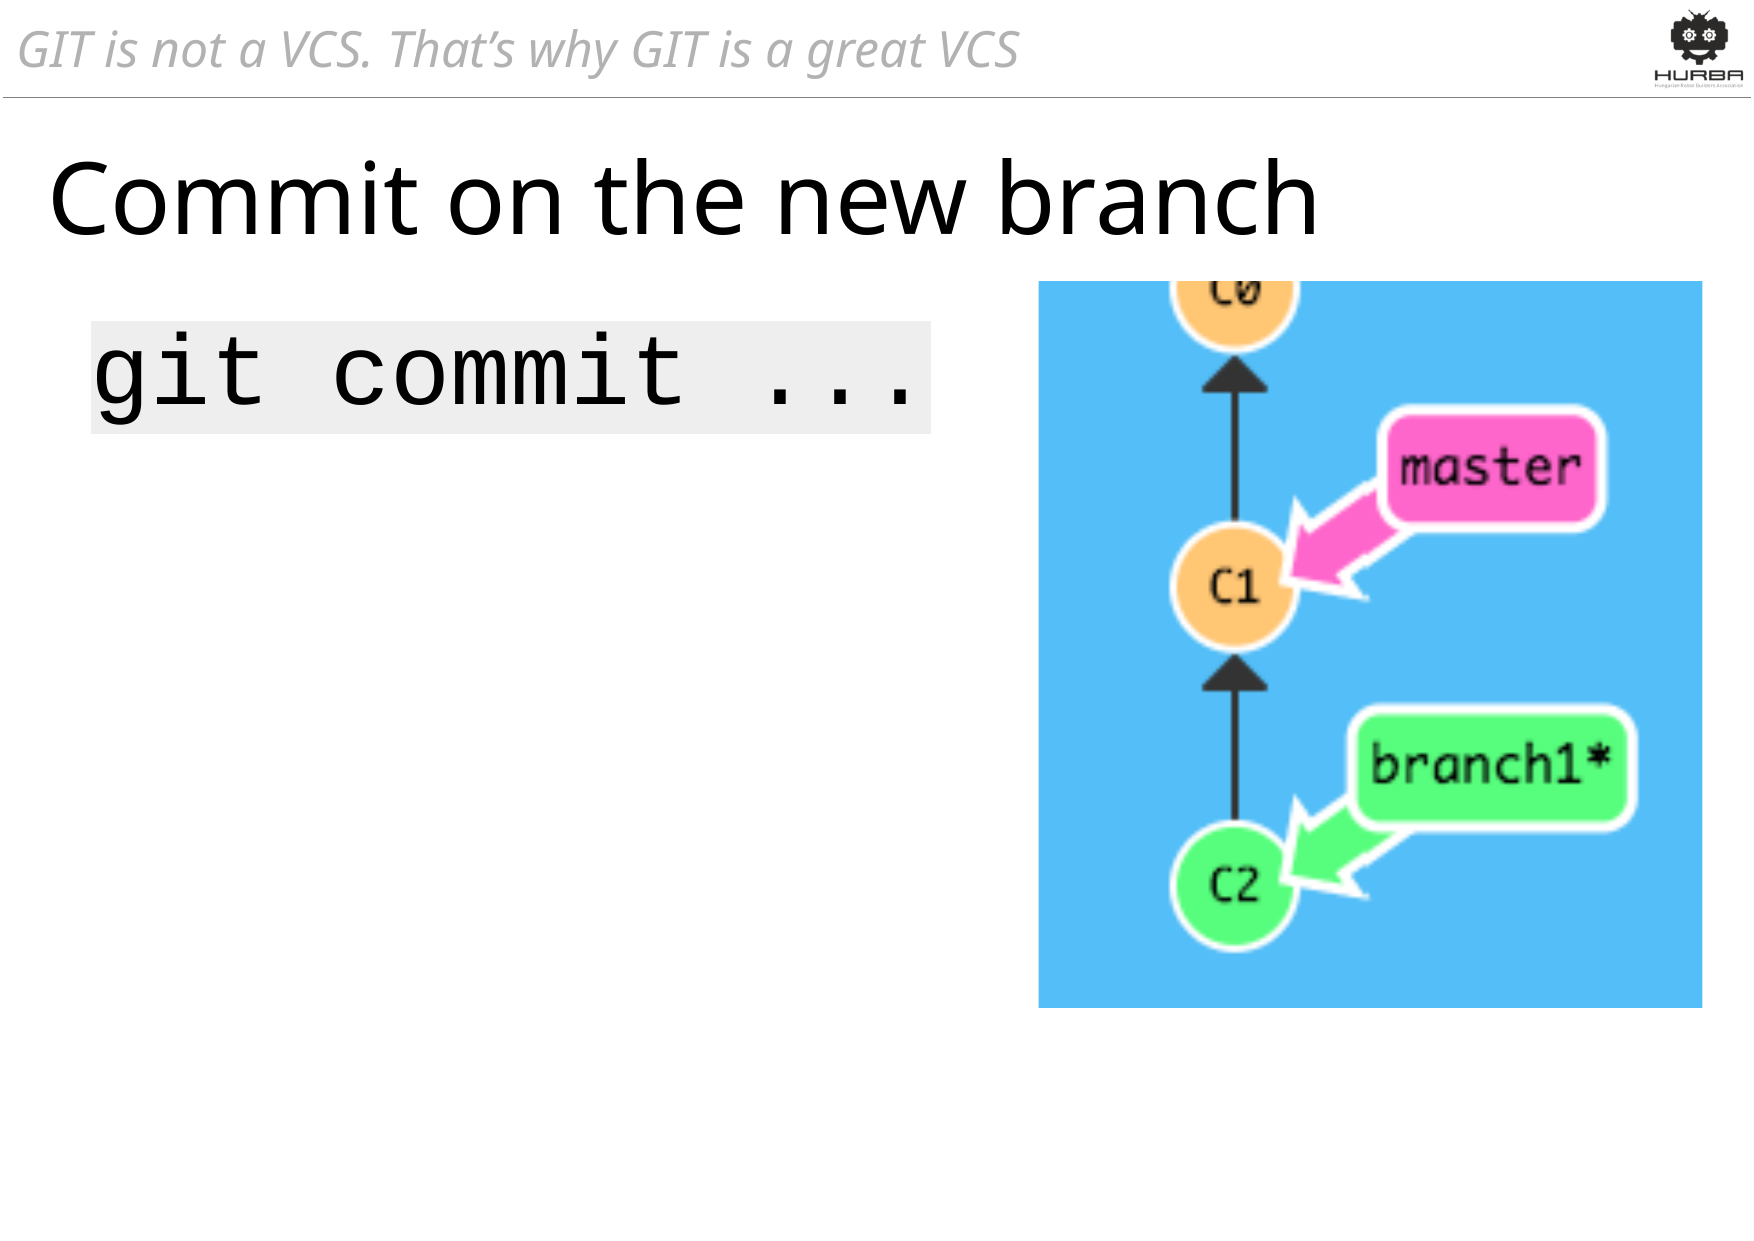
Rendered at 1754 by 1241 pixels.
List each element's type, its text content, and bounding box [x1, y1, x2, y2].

text Commit on the new branch [3, 127, 1751, 264]
text [1703, 321, 1751, 434]
picture [1644, 3, 1754, 102]
picture [1038, 281, 1703, 1008]
text git commit ... [3, 321, 1038, 434]
